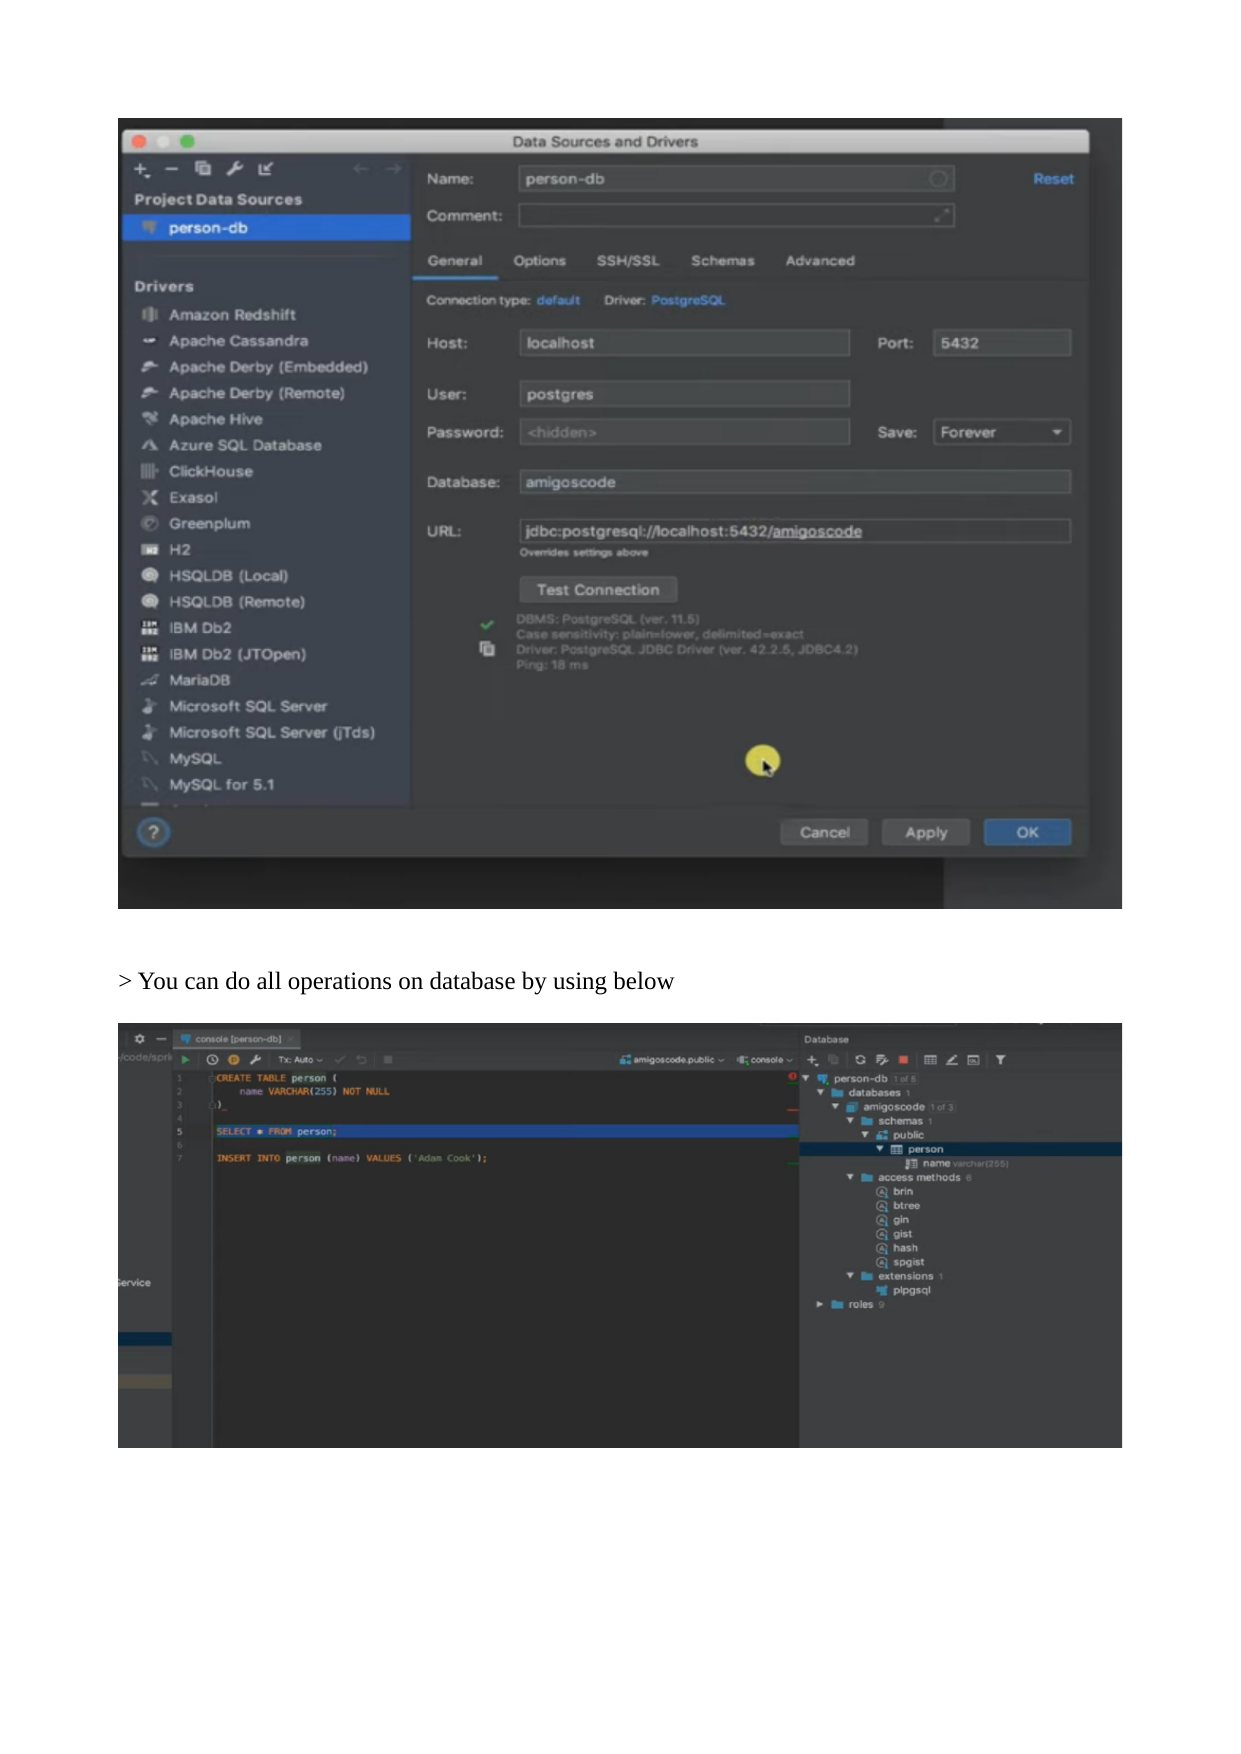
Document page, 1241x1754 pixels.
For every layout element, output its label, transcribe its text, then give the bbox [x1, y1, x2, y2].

text > You can do all operations on database by using below [118, 966, 1122, 995]
picture [118, 1023, 1123, 1448]
picture [118, 118, 1123, 909]
